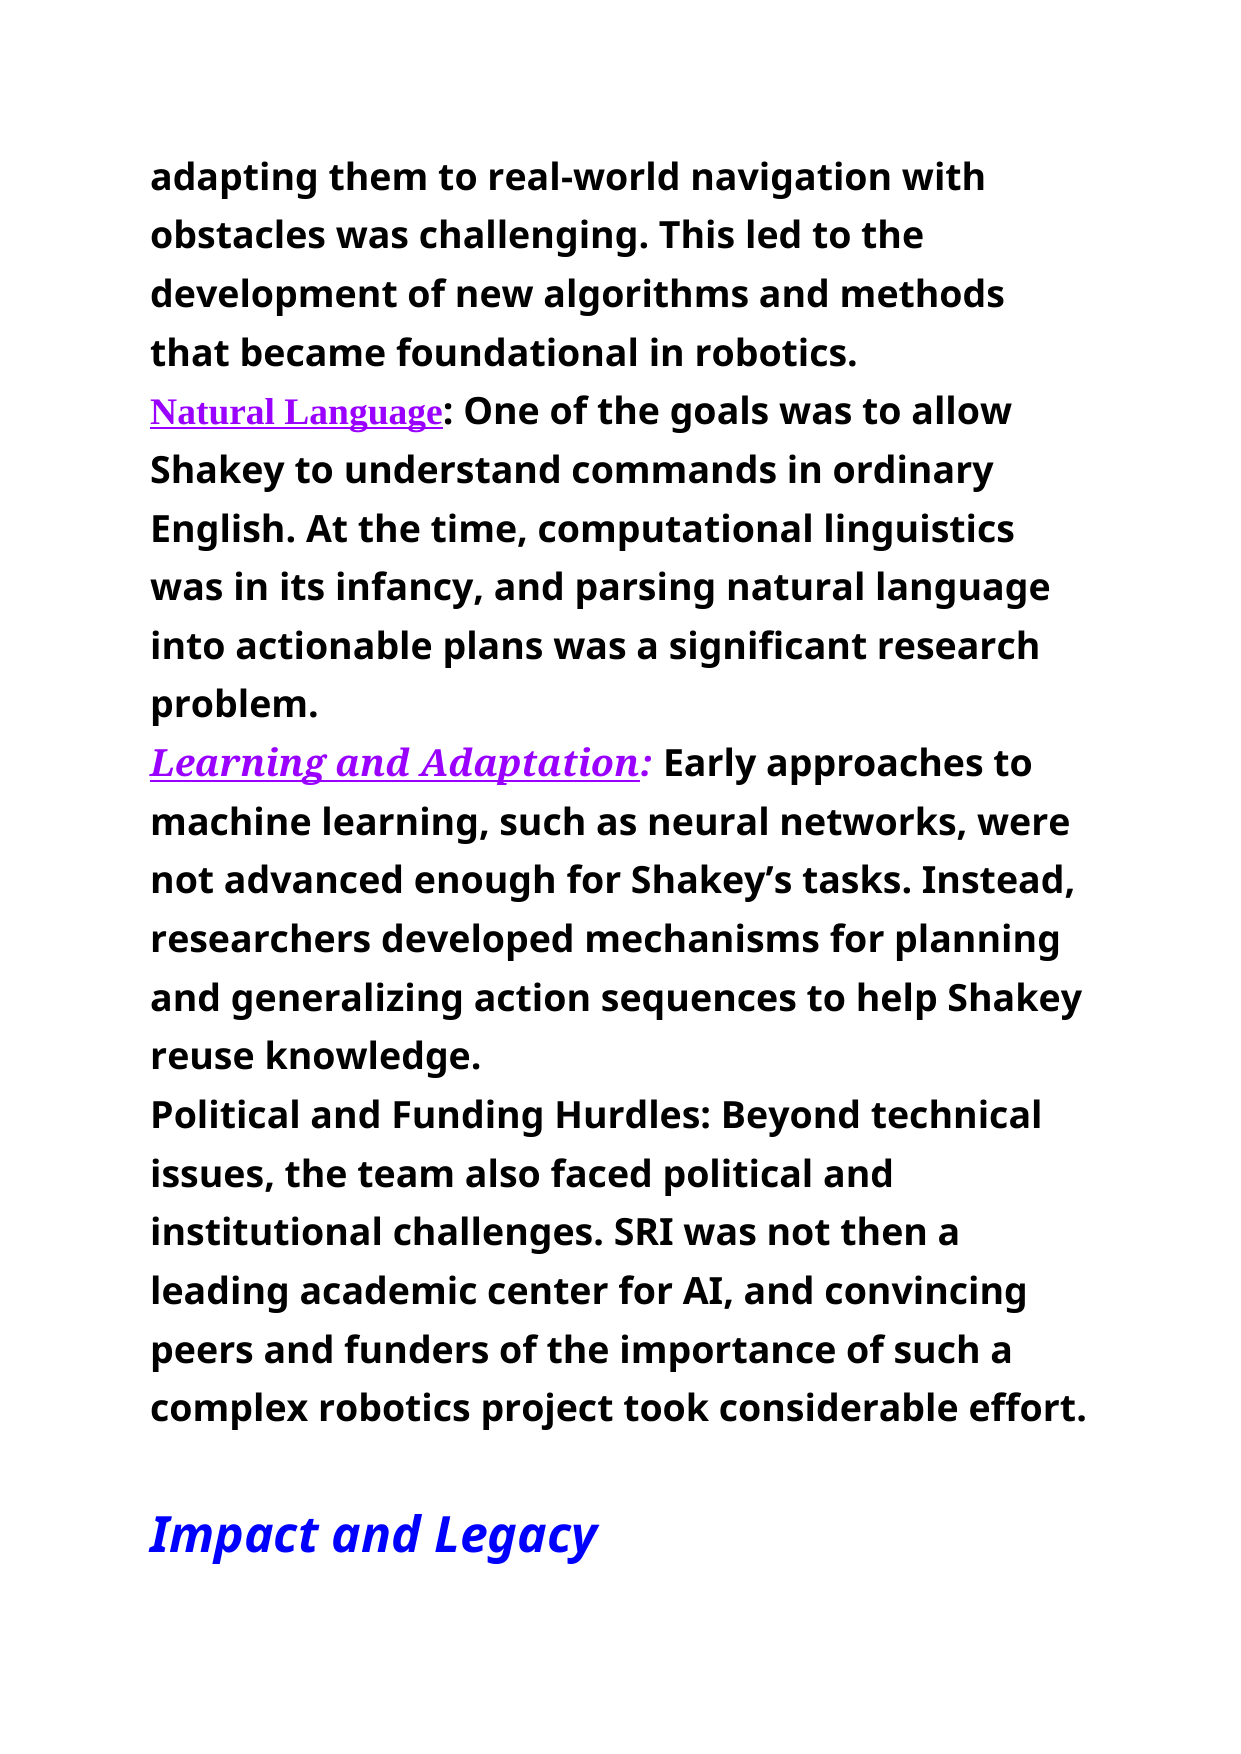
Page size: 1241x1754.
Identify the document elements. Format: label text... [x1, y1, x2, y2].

text Natural Language: One of the goals was to allow Shakey to understand commands in ordinary English. At the time, computational linguistics was in its infancy, and parsing natural language into actionable plans was a significant research problem. [150, 384, 1090, 729]
text Learning and Adaptation: Early approaches to machine learning, such as neural networks, were not advanced enough for Shakey’s tasks. Instead, researchers developed mechanisms for planning and generalizing action sequences to help Shakey reuse knowledge. [150, 736, 1090, 1081]
text Political and Funding Hurdles: Beyond technical issues, the team also faced political and institutional challenges. SRI was not then a leading academic center for AI, and convincing peers and funders of the importance of such a complex robotics project took considerable effort. [150, 1088, 1090, 1433]
text Impact and Legacy [150, 1499, 1090, 1567]
text adapting them to real‑world navigation with obstacles was challenging. This led to the development of new algorithms and methods that became foundational in robotics. [150, 150, 1090, 377]
